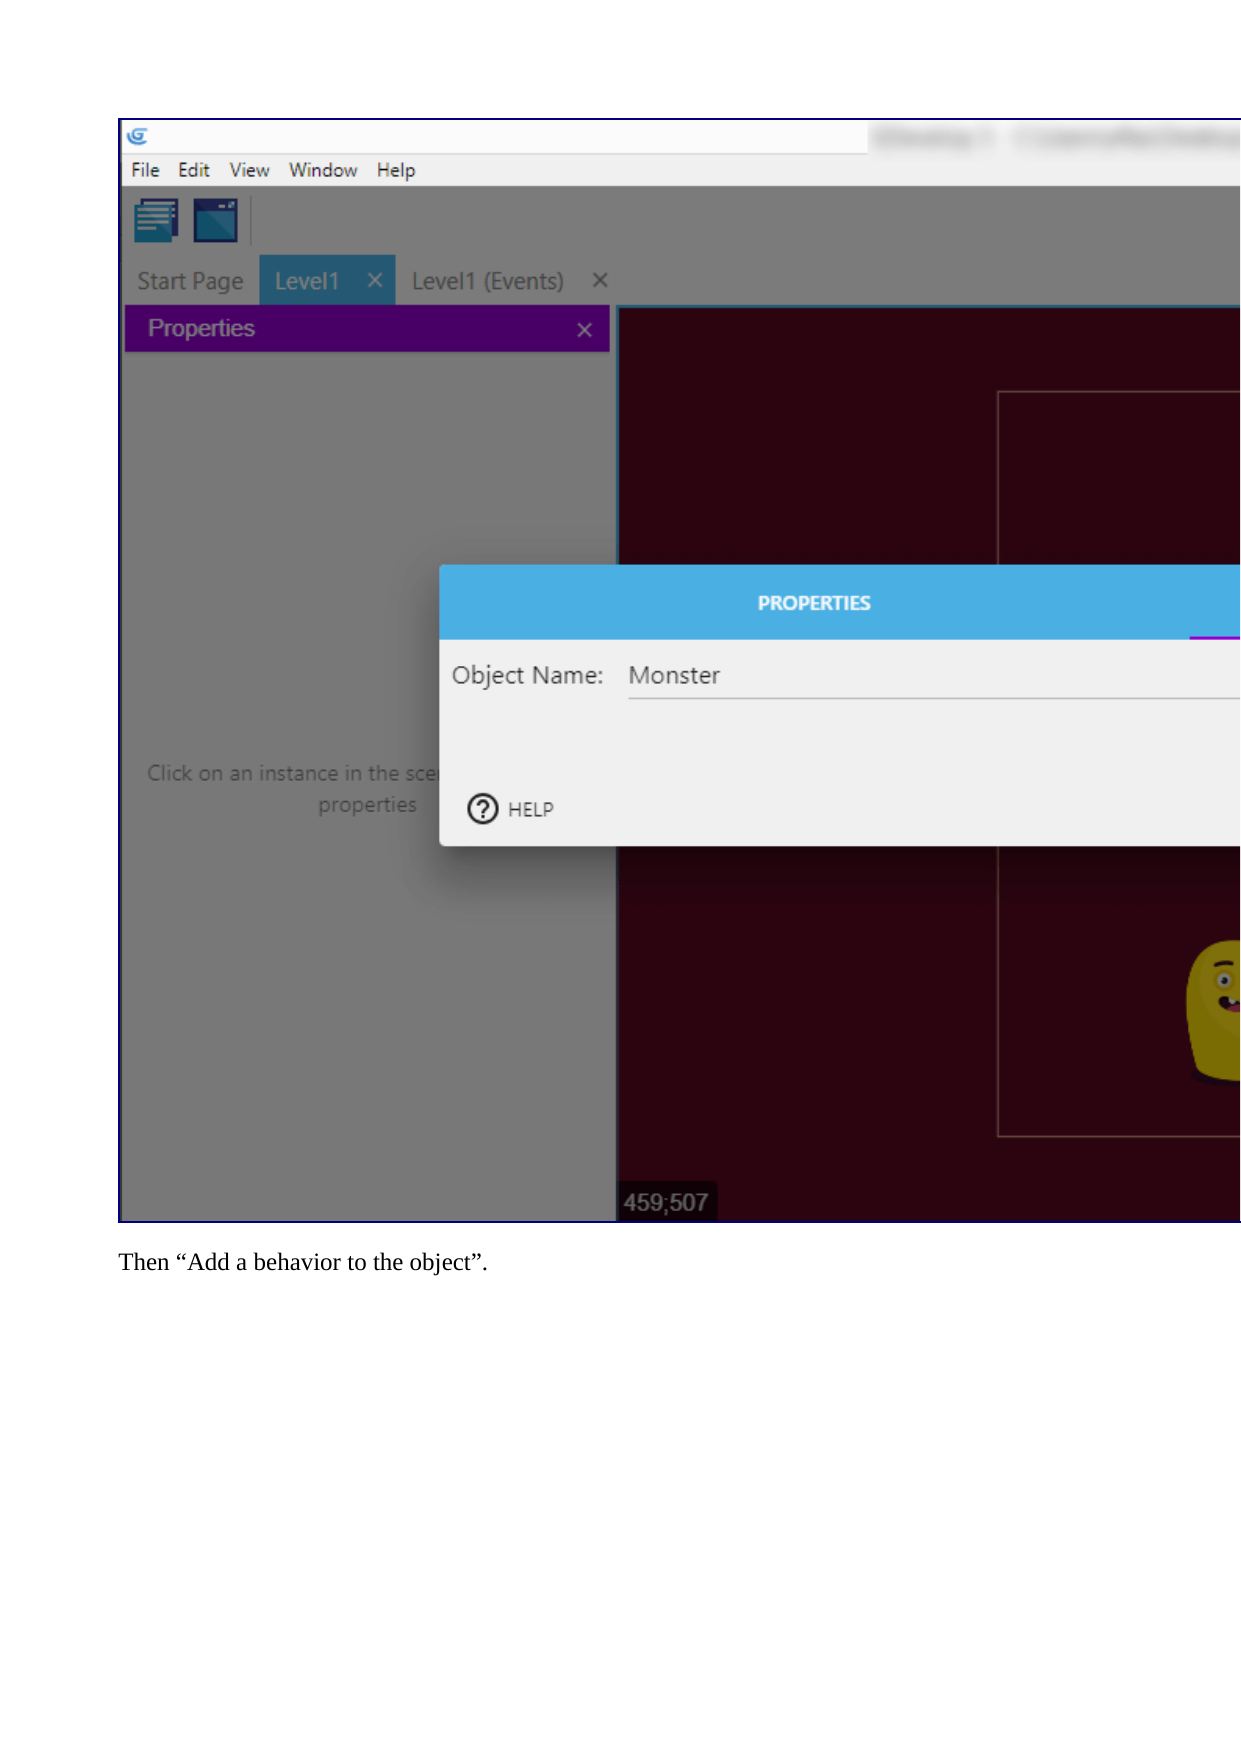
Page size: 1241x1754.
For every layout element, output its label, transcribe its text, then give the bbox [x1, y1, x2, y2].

picture [120, 120, 1241, 1221]
text Then “Add a behavior to the object”. [118, 1247, 1122, 1276]
